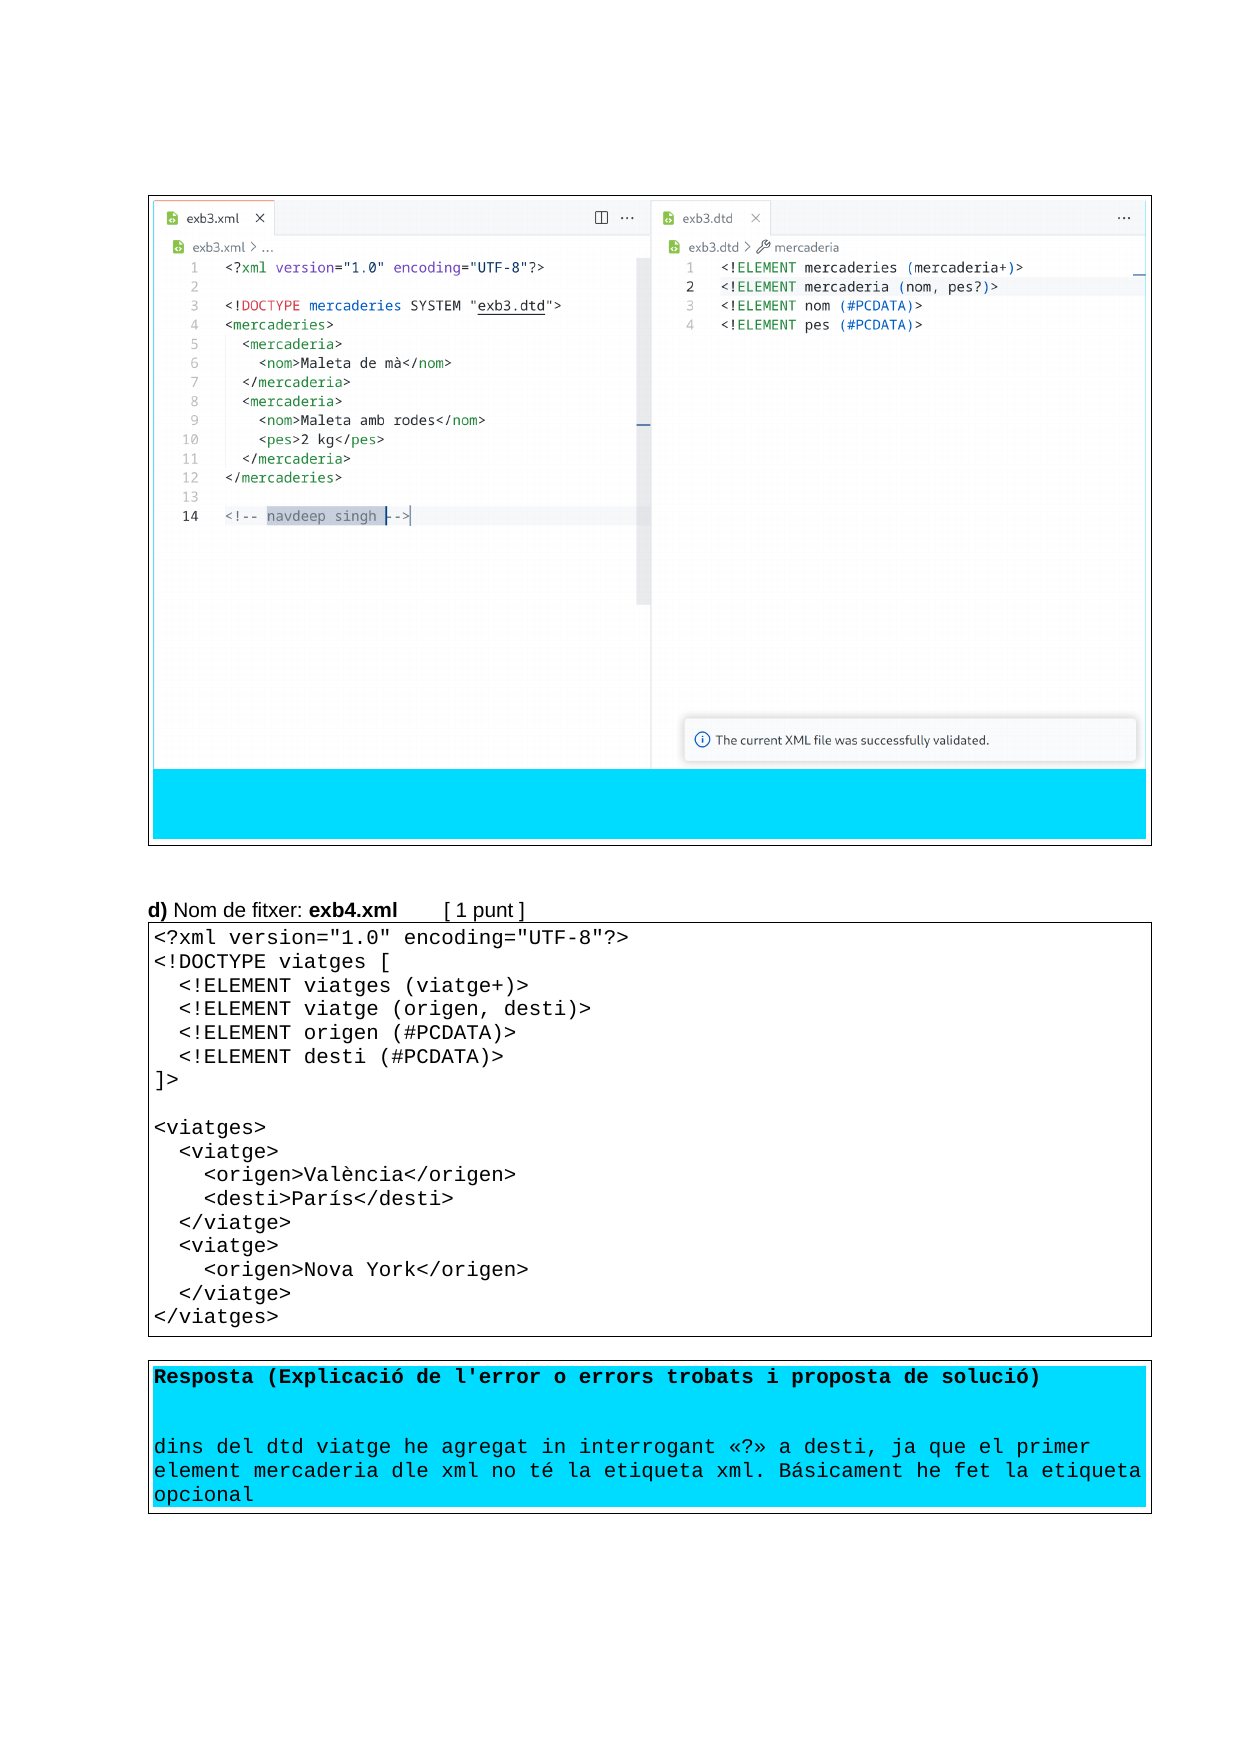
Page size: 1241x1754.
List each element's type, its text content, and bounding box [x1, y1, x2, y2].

table_header Resposta (Explicació de l'error o errors trobats i proposta de solució) dins del dtd viatge he agregat in interrogant «?» a desti, ja que el primer element mercaderia dle xml no té la etiqueta xml. Básicament he fet la etiqueta opcional [149, 1361, 1151, 1513]
picture [153, 200, 1146, 769]
table_header <?xml version="1.0" encoding="UTF-8"?> <!DOCTYPE viatges [ <!ELEMENT viatges (viatge+)> <!ELEMENT viatge (origen, desti)> <!ELEMENT origen (#PCDATA)> <!ELEMENT desti (#PCDATA)> ]> <viatges> <viatge> <origen>València</origen> <desti>París</desti> </viatge> <viatge> <origen>Nova York</origen> </viatge> </viatges> [149, 923, 1151, 1336]
table_header [149, 196, 1151, 845]
text d) Nom de fitxer: exb4.xml [ 1 punt ] [148, 898, 1151, 922]
